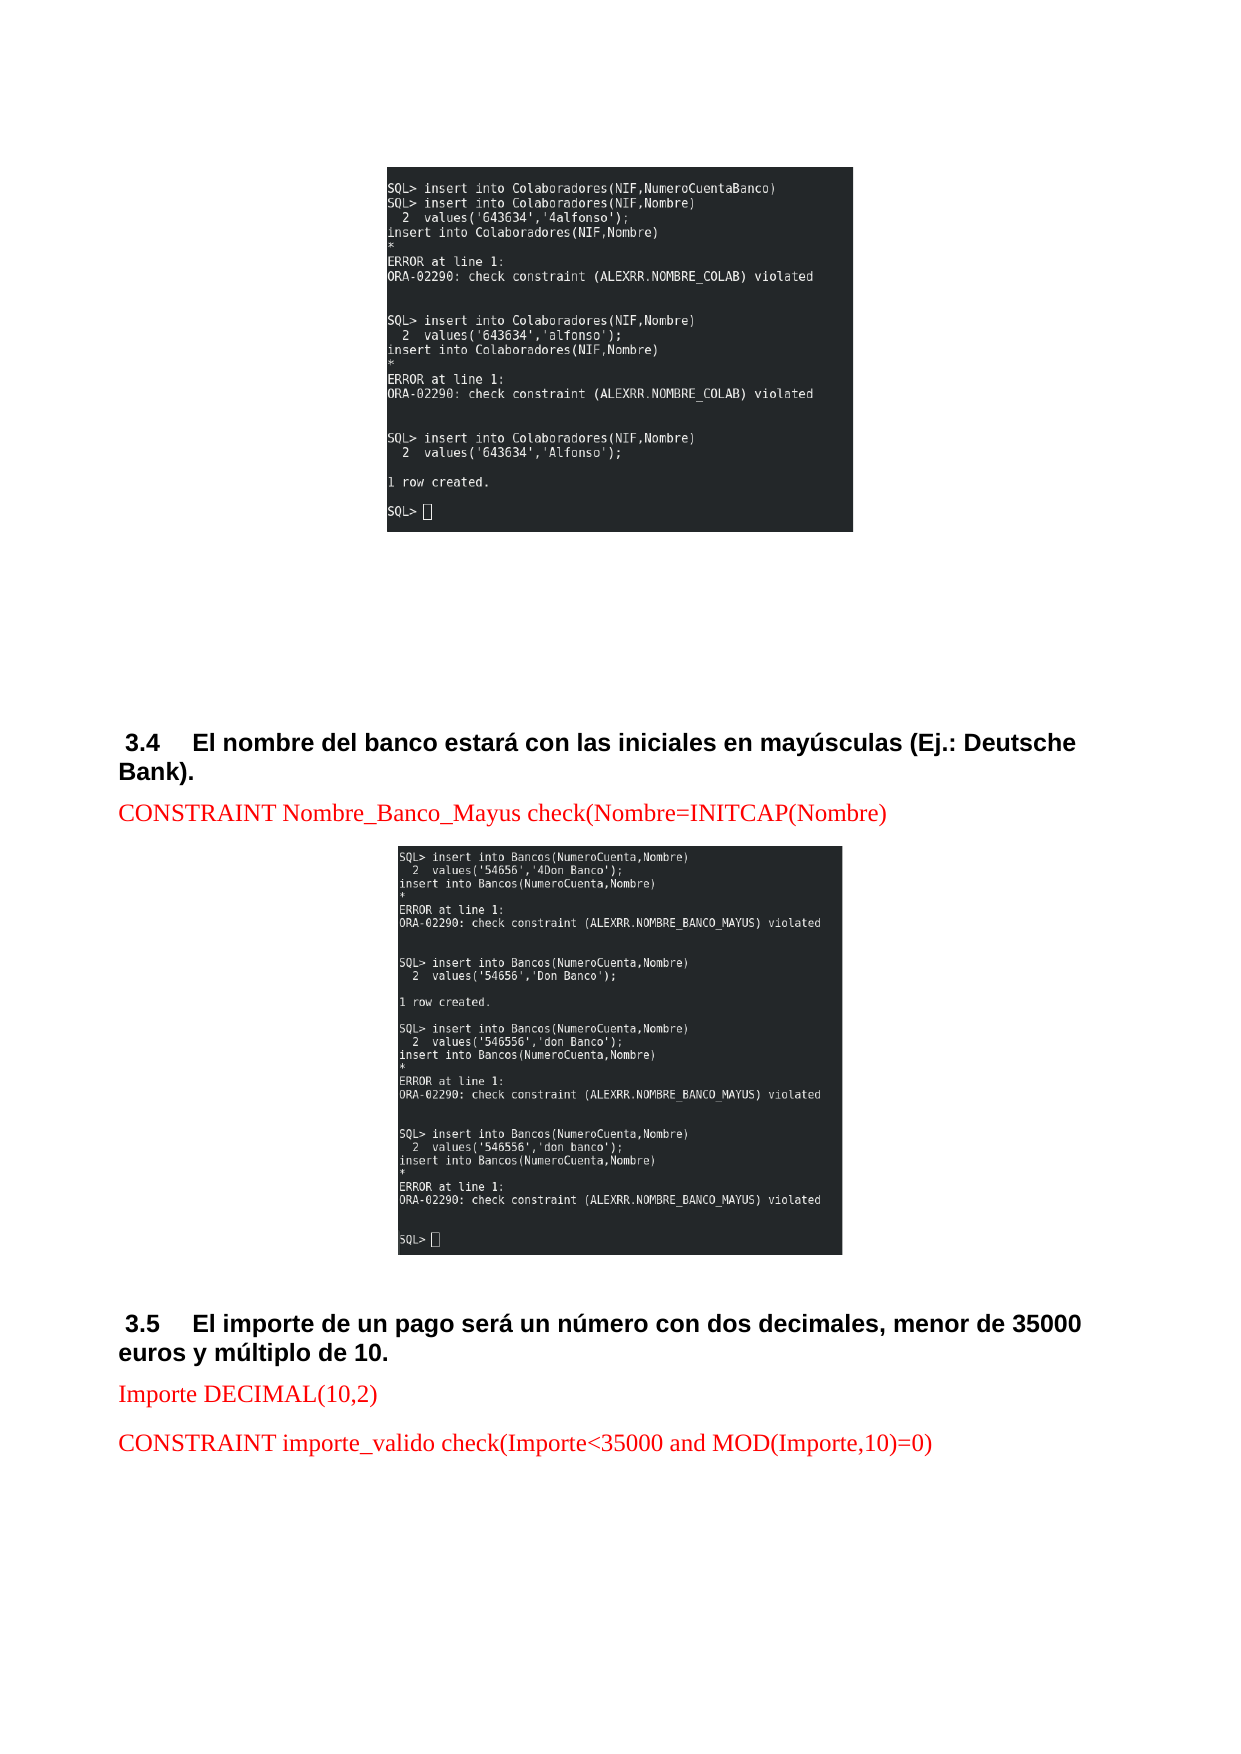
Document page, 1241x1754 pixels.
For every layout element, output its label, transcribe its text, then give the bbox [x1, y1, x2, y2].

subtitle El importe de un pago será un número con dos decimales, menor de 35000 euros y múltiplo de 10. [118, 1309, 1122, 1367]
text CONSTRAINT Nombre_Banco_Mayus check(Nombre=INITCAP(Nombre) [118, 798, 1122, 826]
text Importe DECIMAL(10,2) [118, 1379, 1122, 1408]
subtitle El nombre del banco estará con las iniciales en mayúsculas (Ej.: Deutsche Bank). [118, 728, 1122, 785]
text CONSTRAINT importe_valido check(Importe<35000 and MOD(Importe,10)=0) [118, 1428, 1122, 1457]
